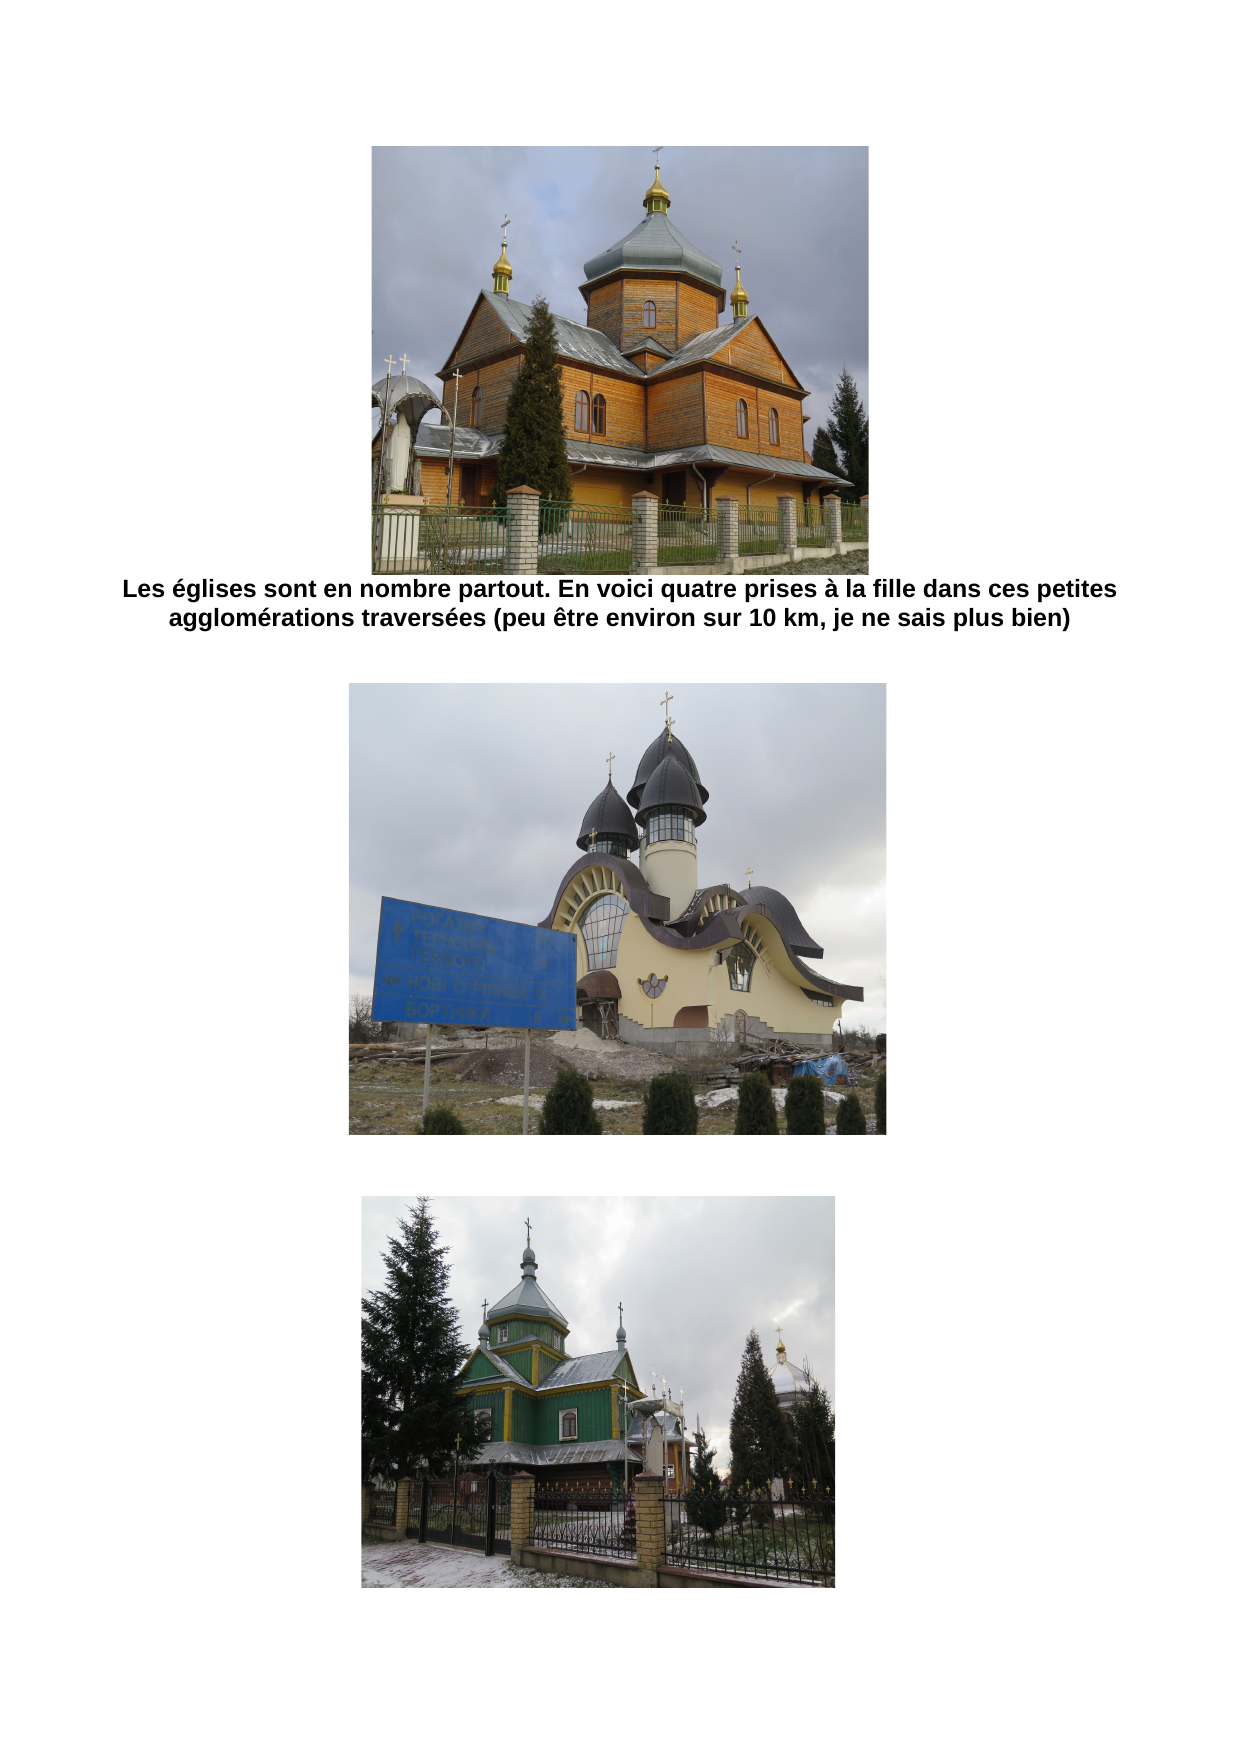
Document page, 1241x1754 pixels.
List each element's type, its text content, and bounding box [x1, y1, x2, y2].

picture [348, 683, 887, 1135]
text Les églises sont en nombre partout. En voici quatre prises à la fille dans ces petites agglomérations traversées (peu être environ sur 10 km, je ne sais plus bien) [118, 147, 1122, 632]
picture [371, 146, 869, 575]
picture [361, 1196, 836, 1588]
